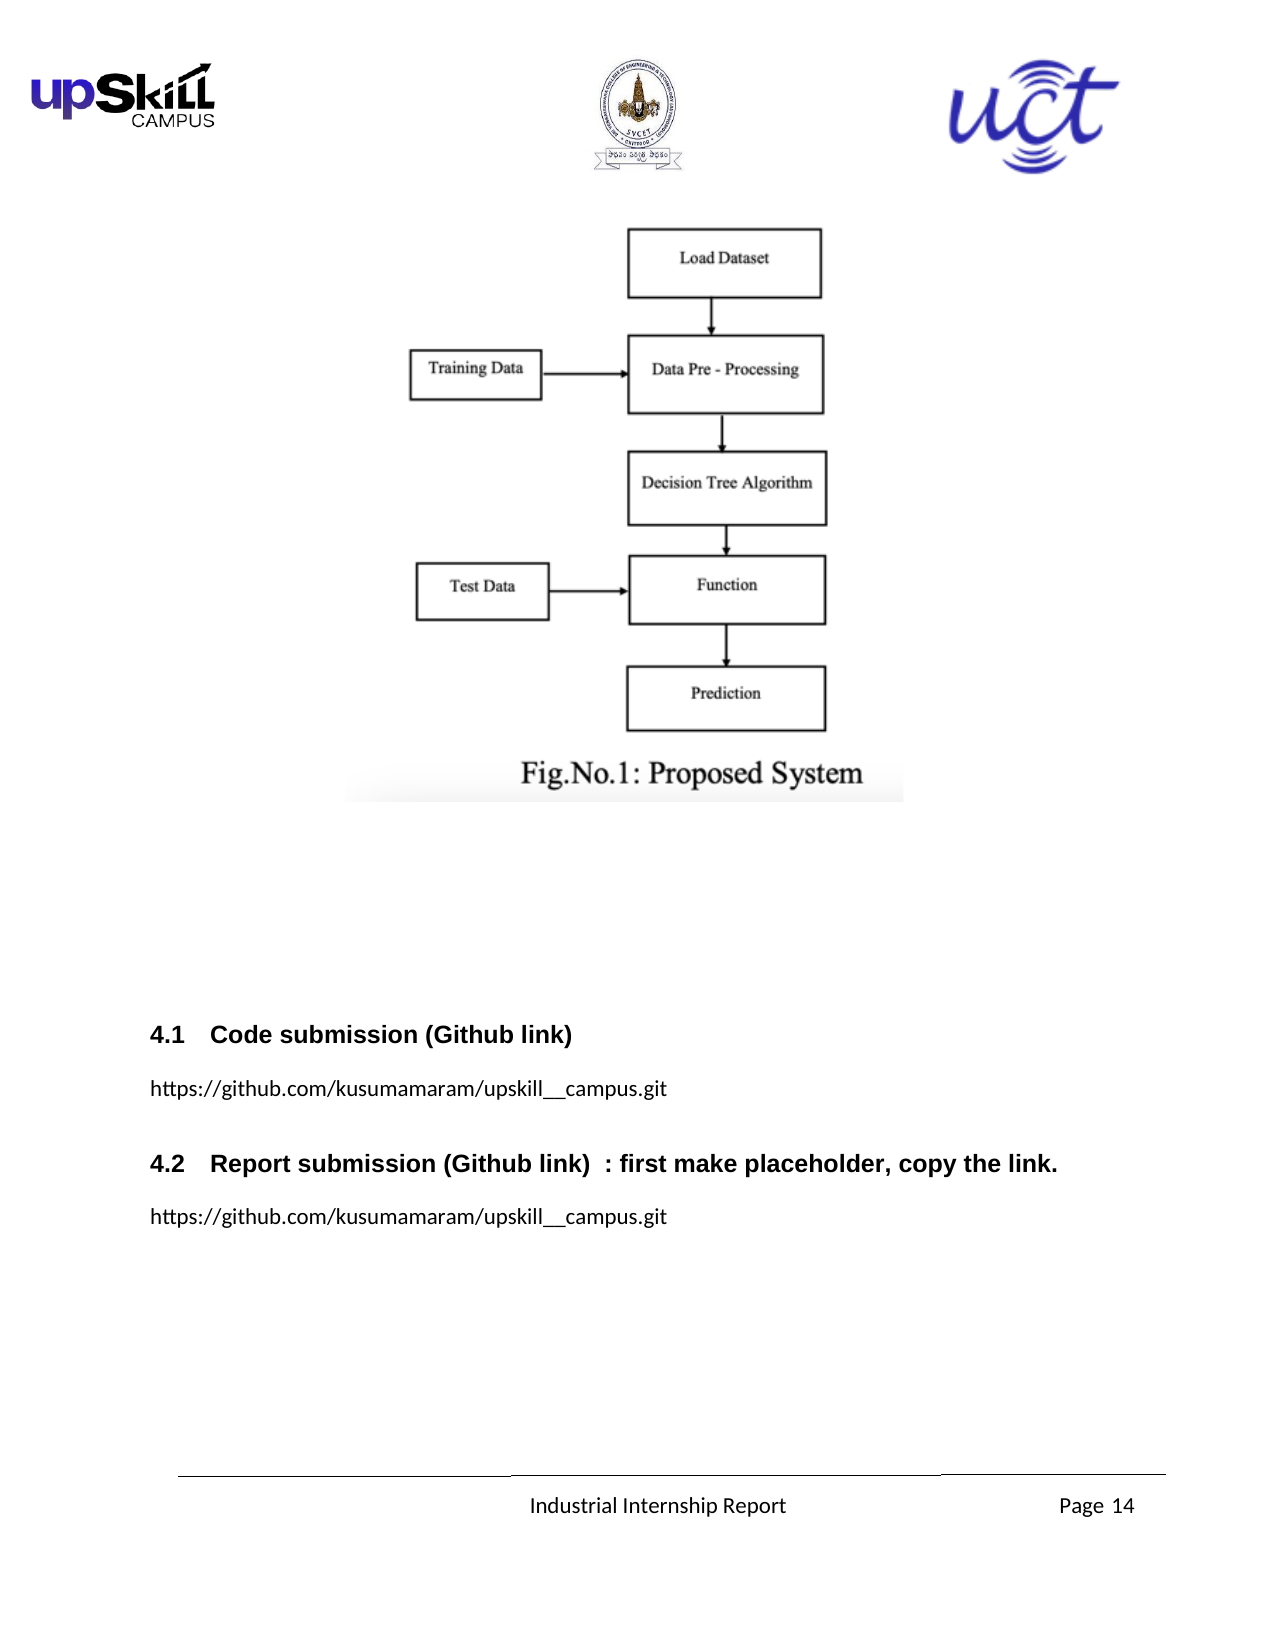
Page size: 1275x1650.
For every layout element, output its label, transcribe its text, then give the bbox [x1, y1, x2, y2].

subtitle Code submission (Github link) [150, 1024, 1134, 1049]
text https://github.com/kusumamaram/upskill__campus.git [150, 1202, 1134, 1230]
subtitle Report submission (Github link) : first make placeholder, copy the link. [150, 1152, 1134, 1177]
text https://github.com/kusumamaram/upskill__campus.git [150, 1074, 1134, 1102]
